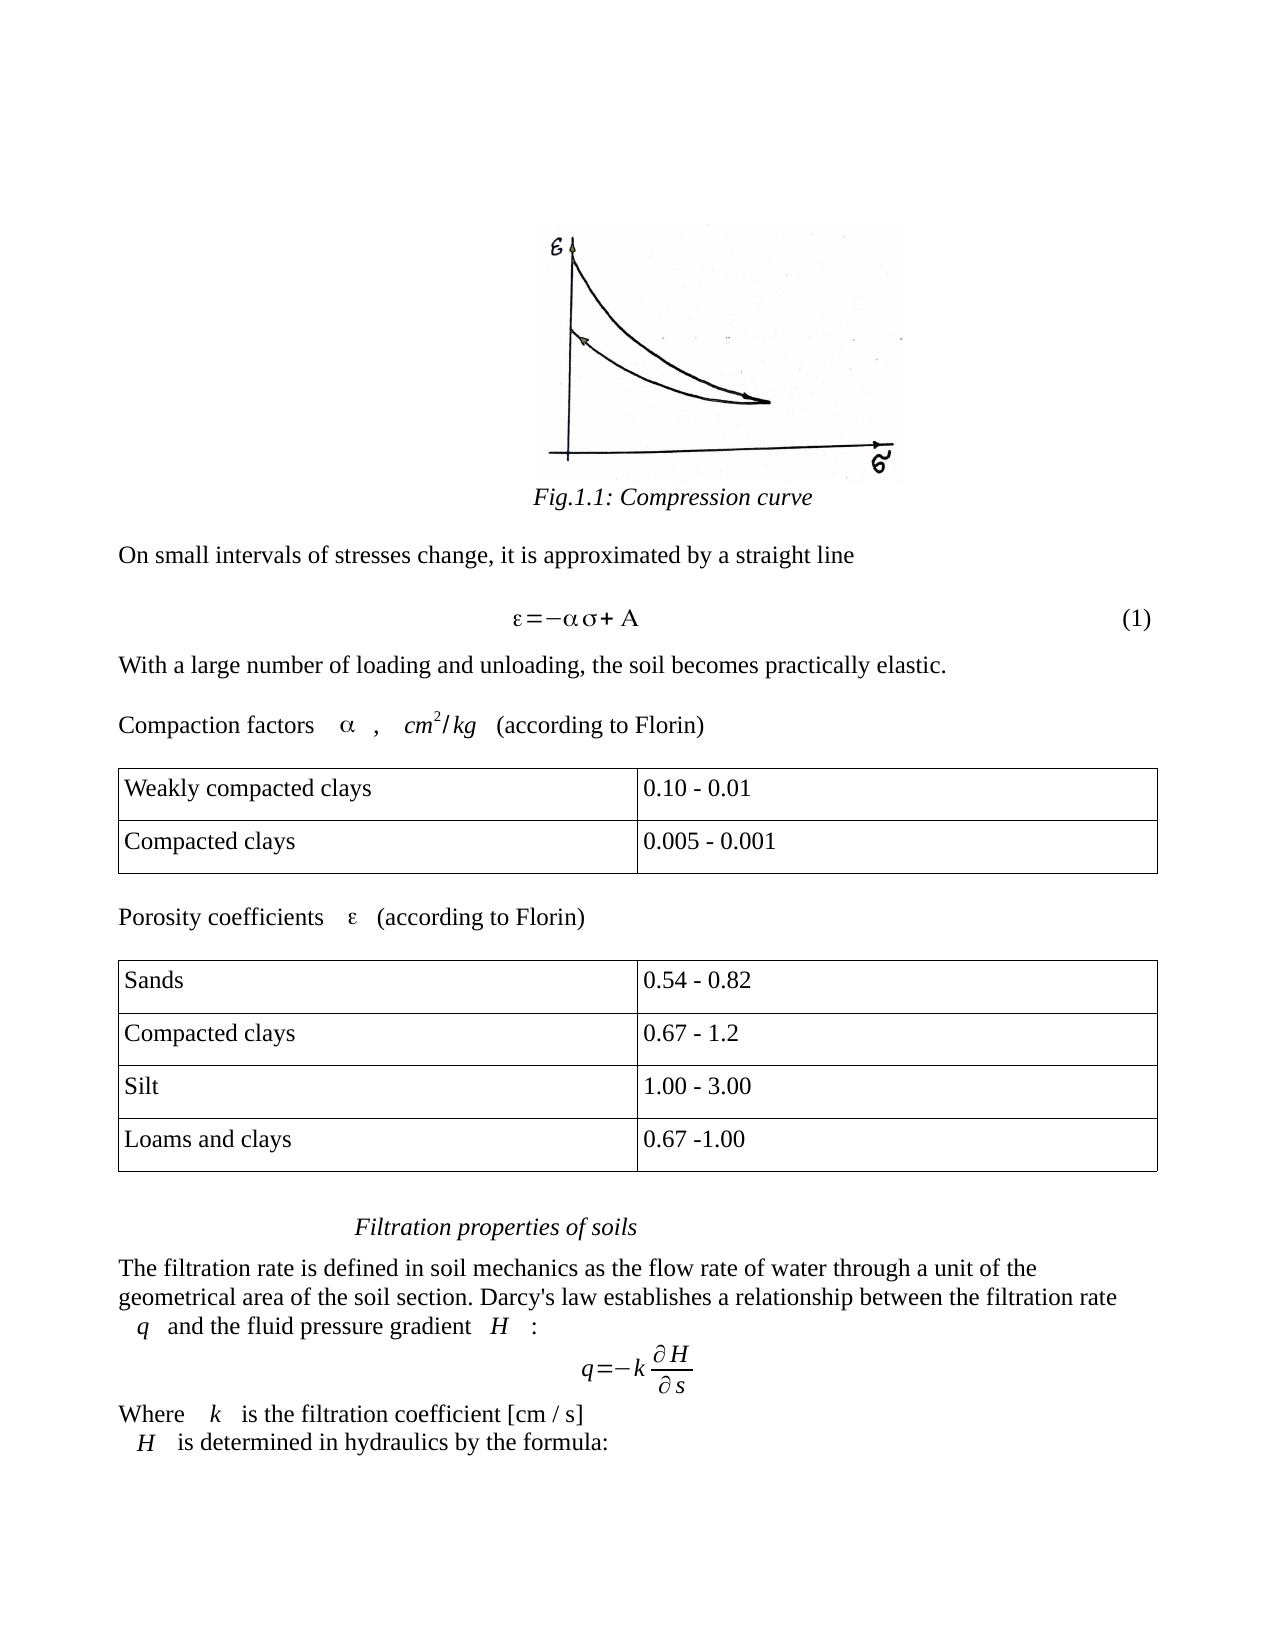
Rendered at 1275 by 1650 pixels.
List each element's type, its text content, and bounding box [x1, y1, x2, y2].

text Filtration properties of soils [354, 1212, 1157, 1241]
text Porosity coefficients (according to Florin) [118, 902, 1157, 931]
text On small intervals of stresses change, it is approximated by a straight line [118, 540, 1157, 569]
text The filtration rate is defined in soil mechanics as the flow rate of water through a unit of the geometrical area of ​​the soil section. Darcy's law establishes a relationship between the filtration rateand the fluid pressure gradient: [118, 1253, 1157, 1340]
table_header Weakly compacted clays [119, 769, 637, 820]
picture [533, 224, 906, 483]
table_header (1) [1041, 598, 1157, 650]
text is determined in hydraulics by the formula: [118, 1427, 1157, 1456]
text With a large number of loading and unloading, the soil becomes practically elastic. [118, 650, 1157, 679]
table_header [118, 598, 1041, 650]
table_cell 0.005 - 0.001 [638, 821, 1157, 873]
text Compaction factors , (according to Florin) [118, 708, 1157, 739]
text Fig.1.1: Compression curve [533, 483, 906, 511]
table_header Sands [119, 961, 637, 1012]
table_cell 1.00 - 3.00 [638, 1066, 1157, 1118]
table_header 0.10 - 0.01 [638, 769, 1157, 820]
table_cell 0.67 -1.00 [638, 1119, 1157, 1171]
text Where is the filtration coefficient [cm / s] [118, 1399, 1157, 1427]
table_cell Compacted clays [119, 1014, 637, 1065]
table_cell Loams and clays [119, 1119, 637, 1171]
table_cell Compacted clays [119, 821, 637, 873]
table_cell 0.67 - 1.2 [638, 1014, 1157, 1065]
table_header 0.54 - 0.82 [638, 961, 1157, 1012]
table_cell Silt [119, 1066, 637, 1118]
